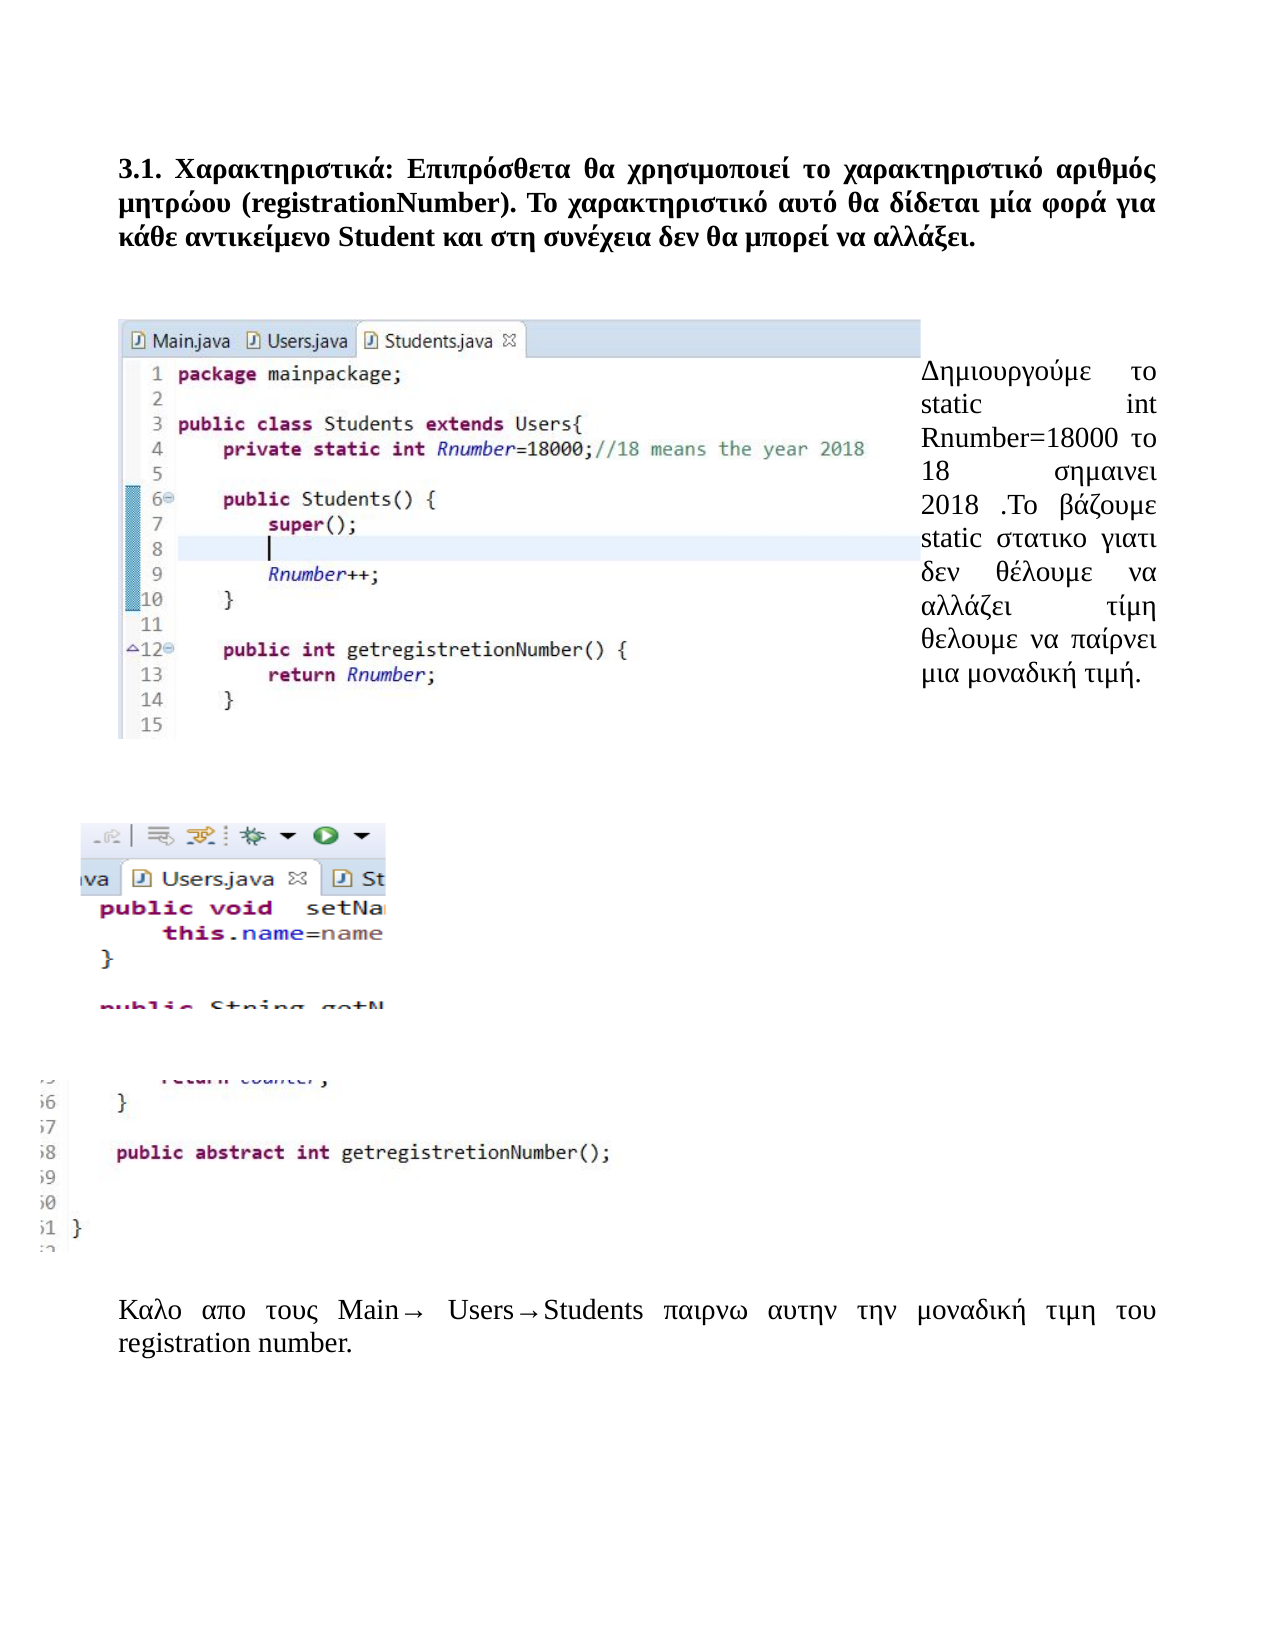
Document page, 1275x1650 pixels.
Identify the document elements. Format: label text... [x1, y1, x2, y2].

picture [40, 1080, 802, 1252]
picture [118, 319, 921, 739]
text 3.1. Χαρακτηριστικά: Επιπρόσθετα θα χρησιμοποιεί το χαρακτηριστικό αριθμός μητρώου (registrationNumber). Το χαρακτηριστικό αυτό θα δίδεται μία φορά για κάθε αντικείμενο Student και στη συνέχεια δεν θα μπορεί να αλλάξει. [118, 152, 1157, 252]
text Καλο απο τους Main→ Users→Students παιρνω αυτην την μοναδική τιμη του registration number. [118, 1292, 1157, 1359]
text Δημιουργούμε το static int Rnumber=18000 το 18 σημαινει 2018 .Το βάζουμε static στατικο γιατι δεν θέλουμε να αλλάζει τίμη θελουμε να παίρνει μια μοναδική τιμή. [921, 353, 1157, 688]
picture [80, 823, 386, 1009]
